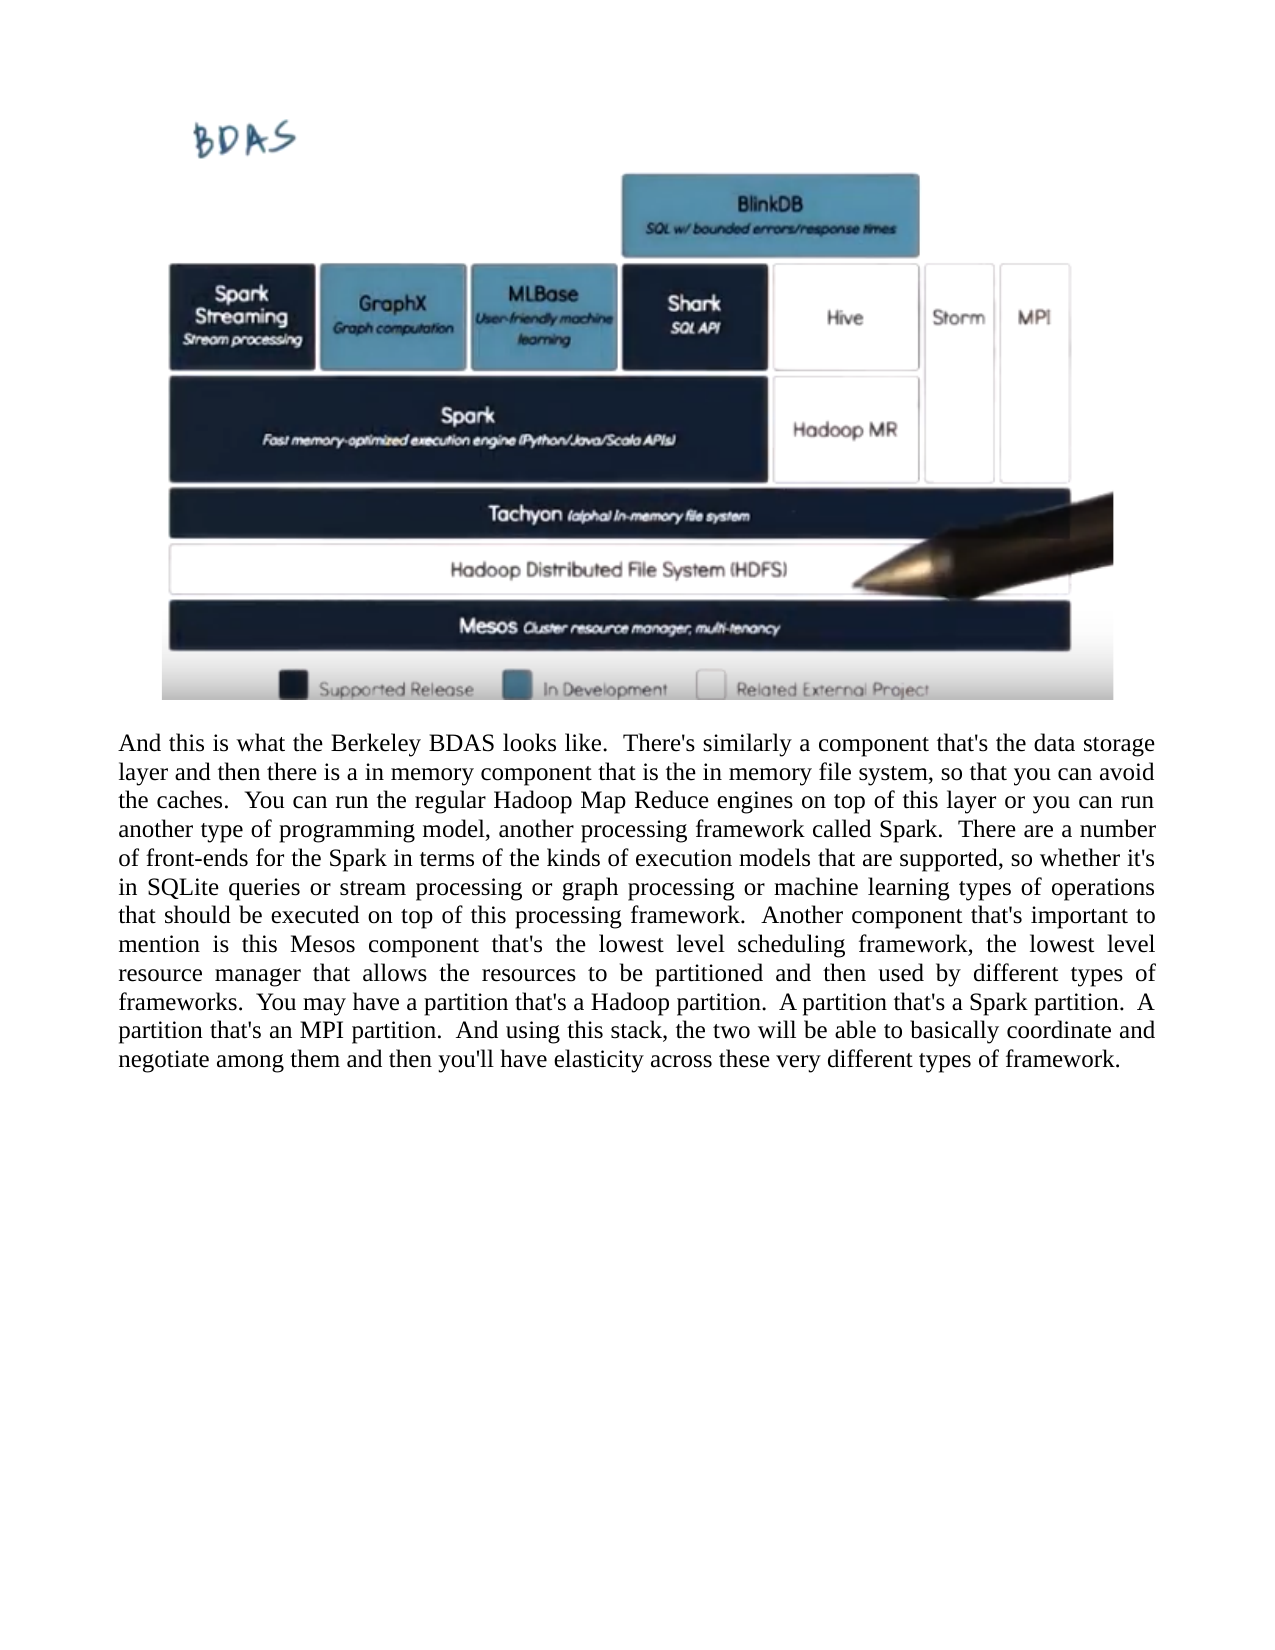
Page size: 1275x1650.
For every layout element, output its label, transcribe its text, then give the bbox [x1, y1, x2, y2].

text And this is what the Berkeley BDAS looks like. There's similarly a component that's the data storage layer and then there is a in memory component that is the in memory file system, so that you can avoid the caches. You can run the regular Hadoop Map Reduce engines on top of this layer or you can run another type of programming model, another processing framework called Spark. There are a number of front-ends for the Spark in terms of the kinds of execution models that are supported, so whether it's in SQLite queries or stream processing or graph processing or machine learning types of operations that should be executed on top of this processing framework. Another component that's important to mention is this Mesos component that's the lowest level scheduling framework, the lowest level resource manager that allows the resources to be partitioned and then used by different types of frameworks. You may have a partition that's a Hadoop partition. A partition that's a Spark partition. A partition that's an MPI partition. And using this stack, the two will be able to basically coordinate and negotiate among them and then you'll have elasticity across these very different types of framework. [118, 728, 1157, 1073]
picture [161, 118, 1114, 700]
